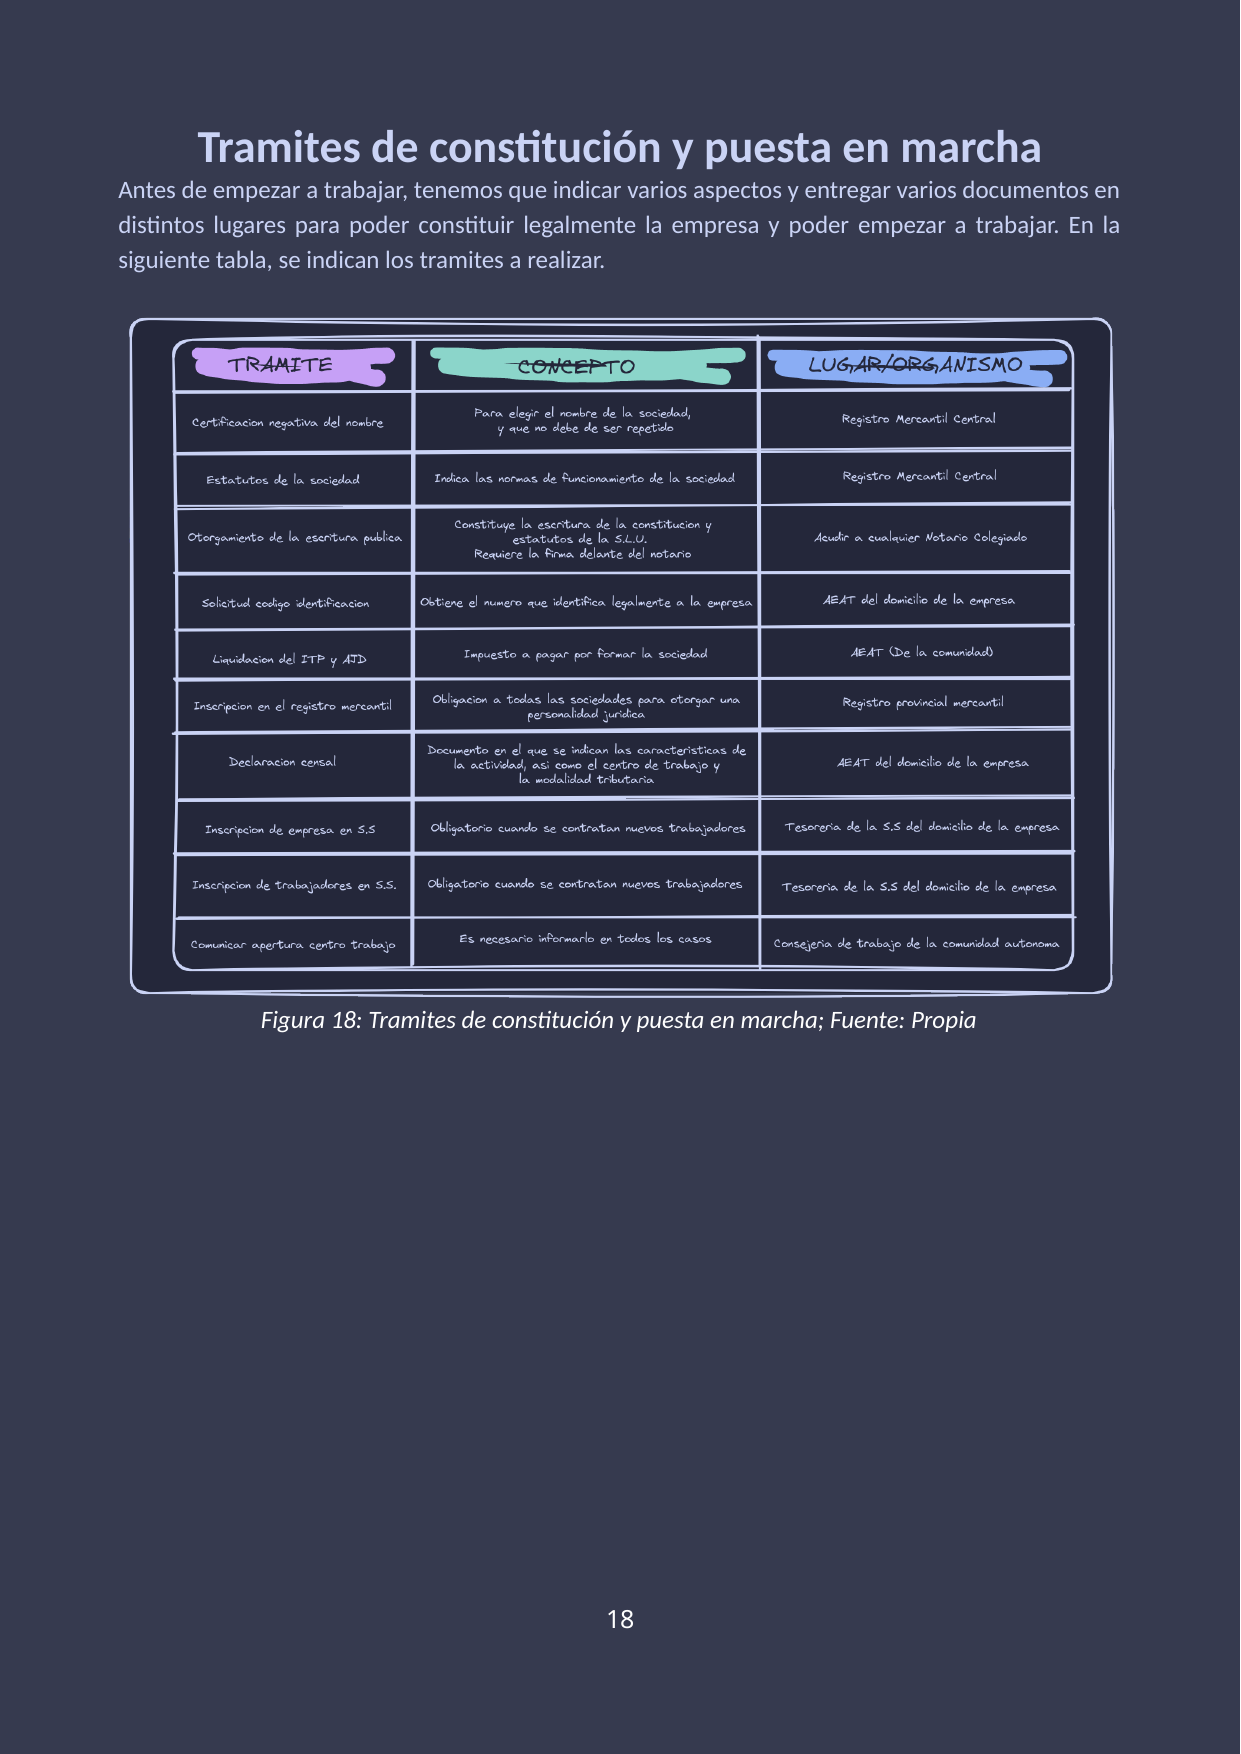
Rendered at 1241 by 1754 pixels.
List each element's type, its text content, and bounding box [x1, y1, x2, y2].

text Figura 18: Tramites de constitución y puesta en marcha; Fuente: Propia [118, 1005, 1122, 1035]
text Tramites de constitución y puesta en marcha [118, 118, 1122, 174]
picture [118, 306, 1123, 1005]
text Antes de empezar a trabajar, tenemos que indicar varios aspectos y entregar varios documentos en distintos lugares para poder constituir legalmente la empresa y poder empezar a trabajar. En la siguiente tabla, se indican los tramites a realizar. [118, 174, 1122, 274]
